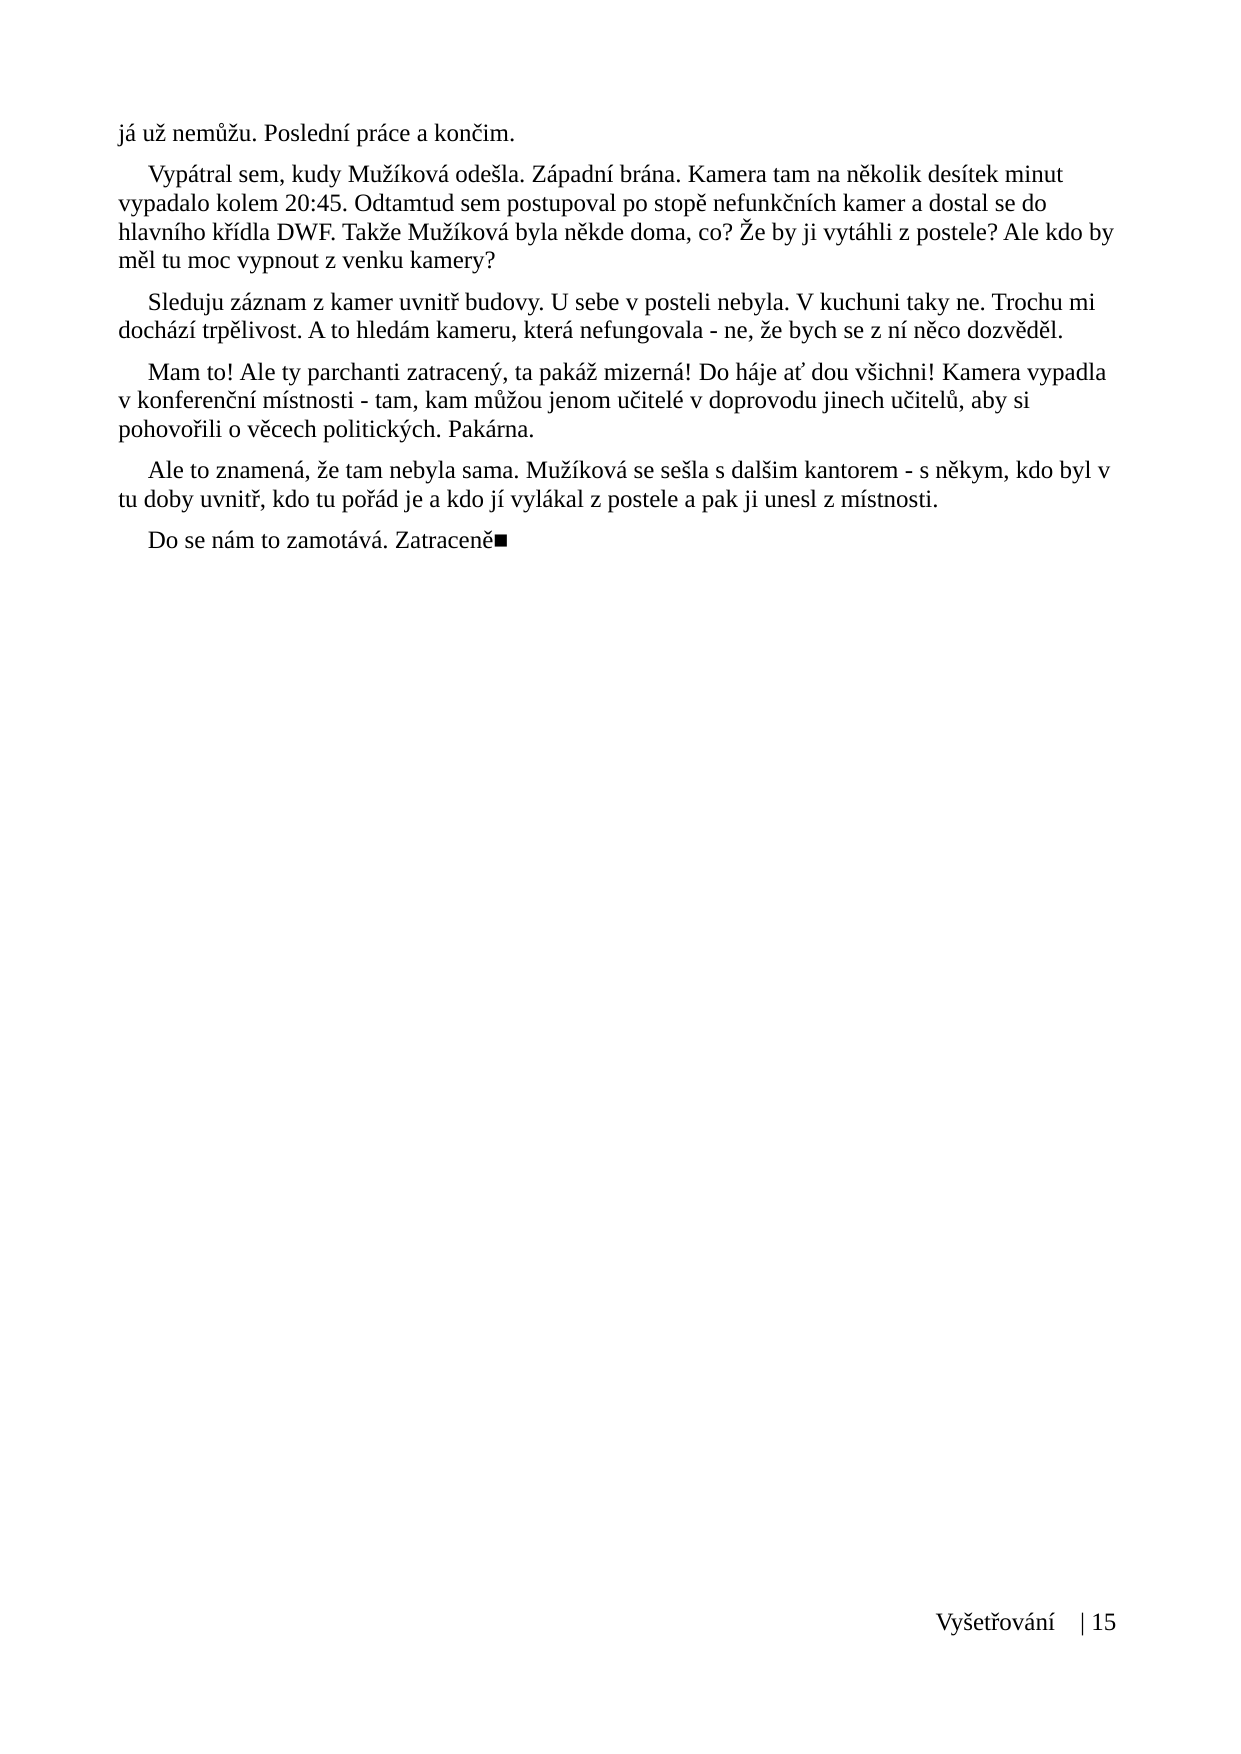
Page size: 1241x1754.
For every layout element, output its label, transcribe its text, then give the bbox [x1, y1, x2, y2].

text Ale to znamená, že tam nebyla sama. Mužíková se sešla s dalšim kantorem - s někym, kdo byl v tu doby uvnitř, kdo tu pořád je a kdo jí vylákal z postele a pak ji unesl z místnosti. [118, 456, 1122, 513]
text já už nemůžu. Poslední práce a končim. [118, 118, 1122, 147]
text Sleduju záznam z kamer uvnitř budovy. U sebe v posteli nebyla. V kuchuni taky ne. Trochu mi dochází trpělivost. A to hledám kameru, která nefungovala - ne, že bych se z ní něco dozvěděl. [118, 287, 1122, 344]
text Do se nám to zamotává. Zatraceně■ [118, 526, 1122, 554]
text Mam to! Ale ty parchanti zatracený, ta pakáž mizerná! Do háje ať dou všichni! Kamera vypadla v konferenční místnosti - tam, kam můžou jenom učitelé v doprovodu jinech učitelů, aby si pohovořili o věcech politických. Pakárna. [118, 357, 1122, 443]
text Vypátral sem, kudy Mužíková odešla. Západní brána. Kamera tam na několik desítek minut vypadalo kolem 20:45. Odtamtud sem postupoval po stopě nefunkčních kamer a dostal se do hlavního křídla DWF. Takže Mužíková byla někde doma, co? Že by ji vytáhli z postele? Ale kdo by měl tu moc vypnout z venku kamery? [118, 159, 1122, 274]
